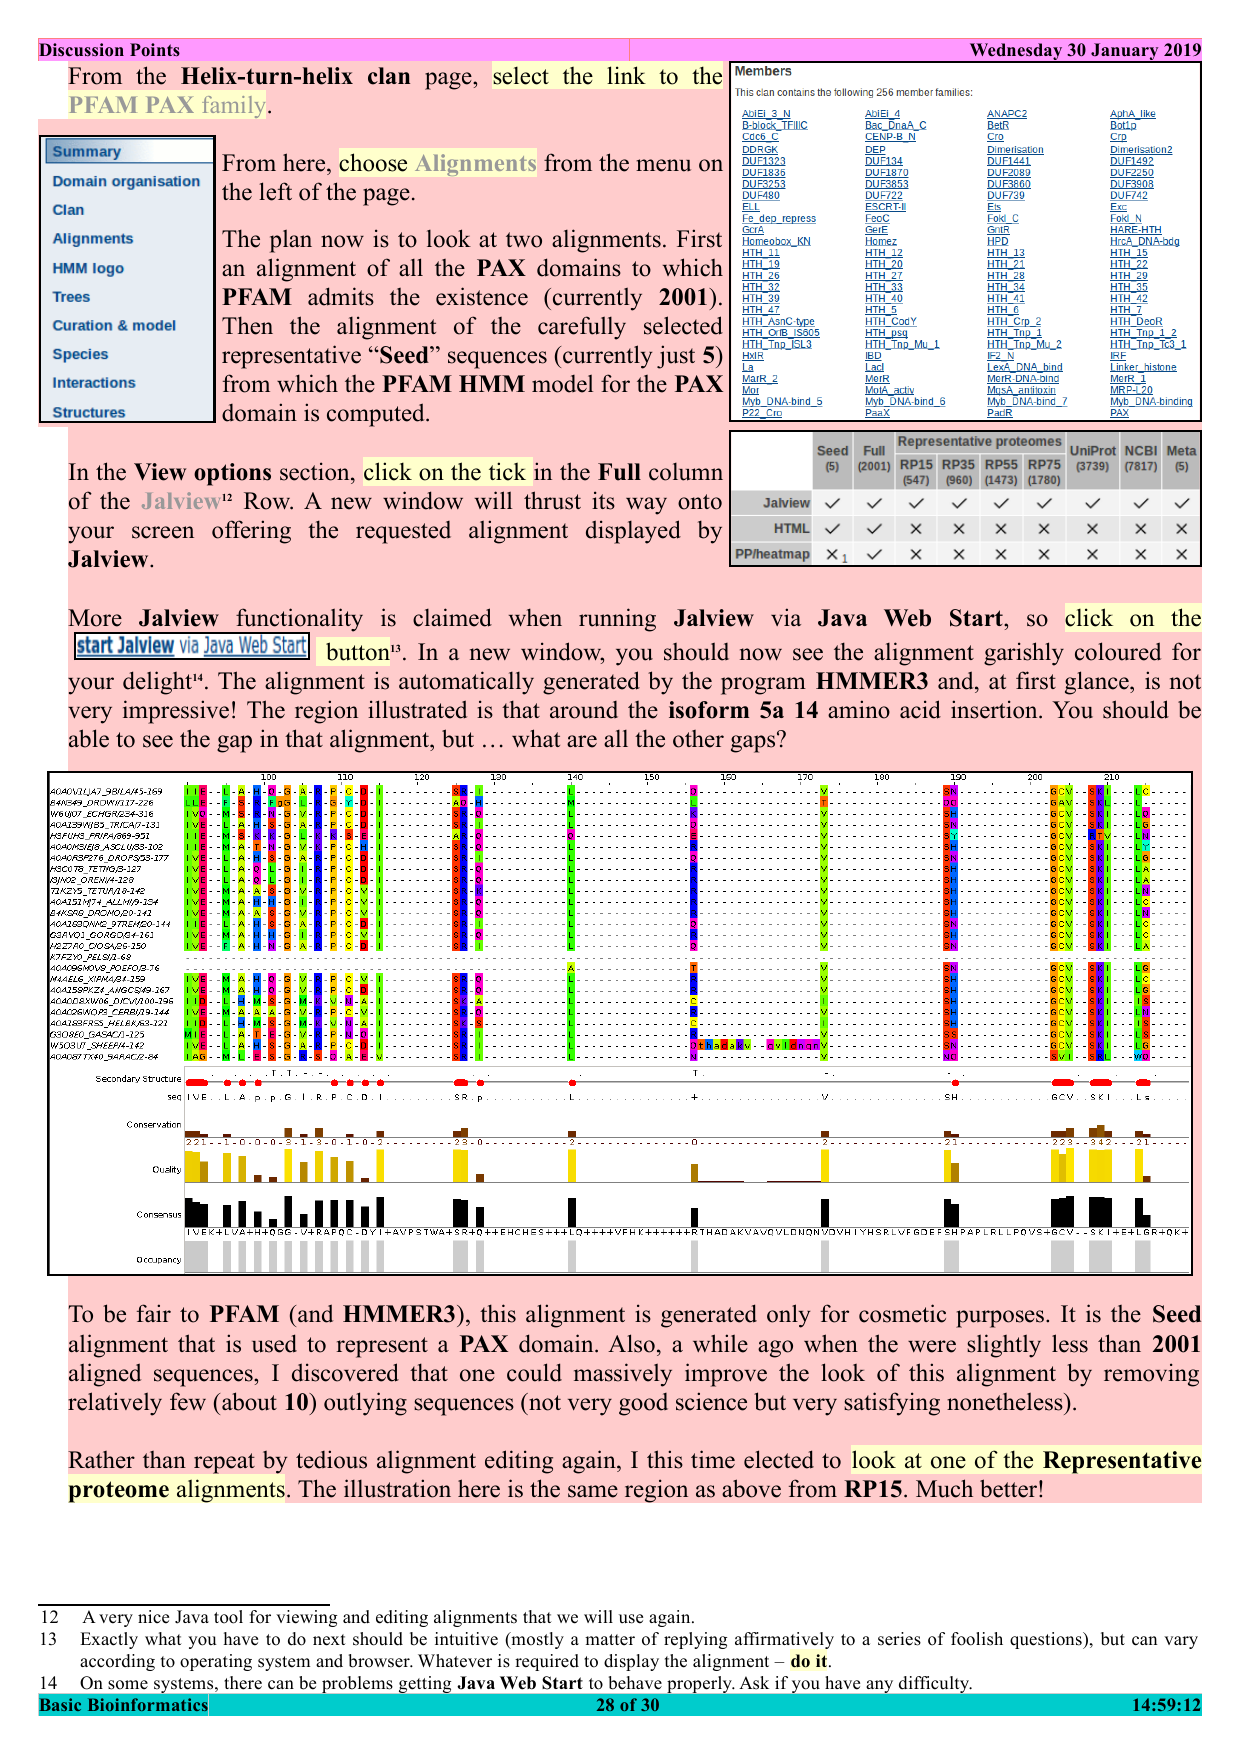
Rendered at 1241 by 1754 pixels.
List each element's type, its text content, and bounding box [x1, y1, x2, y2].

subtitle From the Helix-turn-helix clan page, select the link to the PFAM PAX family. [68, 61, 729, 119]
text The plan now is to look at two alignments. First an alignment of all the PAX domains to which PFAM admits the existence (currently 2001). Then the alignment of the carefully selected representative “Seed” sequences (currently just 5) from which the PFAM HMM model for the PAX domain is computed. [38, 224, 1202, 427]
picture [76, 634, 308, 658]
text To be fair to PFAM (and HMMER3), this alignment is generated only for cosmetic purposes. It is the Seed alignment that is used to represent a PAX domain. Also, a while ago when the were slightly less than 2001 aligned sequences, I discovered that one could massively improve the look of this alignment by removing relatively few (about 10) outlying sequences (not very good science but very satisfying nonetheless). [68, 794, 1202, 1416]
text Exactly what you have to do next should be intuitive (mostly a matter of replying affirmatively to a series of foolish questions), but can vary according to operating system and browser. Whatever is required to display the alignment – do it. [38, 1627, 1202, 1671]
picture [731, 63, 1200, 420]
text In the View options section, click on the tick in the Full column of the Jalview Row. A new window will thrust its way onto your screen offering the requested alignment displayed by Jalview. [68, 457, 1202, 573]
picture [731, 432, 1200, 565]
picture [41, 137, 213, 421]
text On some systems, there can be problems getting Java Web Start to behave properly. Ask if you have any difficulty. [38, 1671, 1202, 1693]
text Rather than repeat by tedious alignment editing again, I this time elected to look at one of the Representative proteome alignments. The illustration here is the same region as above from RP15. Much better! [68, 1445, 1202, 1503]
text From here, choose Alignments from the menu on the left of the page. [216, 148, 729, 206]
text A very nice Java tool for viewing and editing alignments that we will use again. [40, 1605, 1202, 1627]
text More Jalview functionality is claimed when running Jalview via Java Web Start, so click on the button. In a new window, you should now see the alignment garishly coloured for your delight. The alignment is automatically generated by the program HMMER3 and, at first glance, is not very impressive! The region illustrated is that around the isoform 5a 14 amino acid insertion. You should be able to see the gap in that alignment, but … what are all the other gaps? [68, 603, 1202, 753]
picture [49, 773, 1191, 1274]
